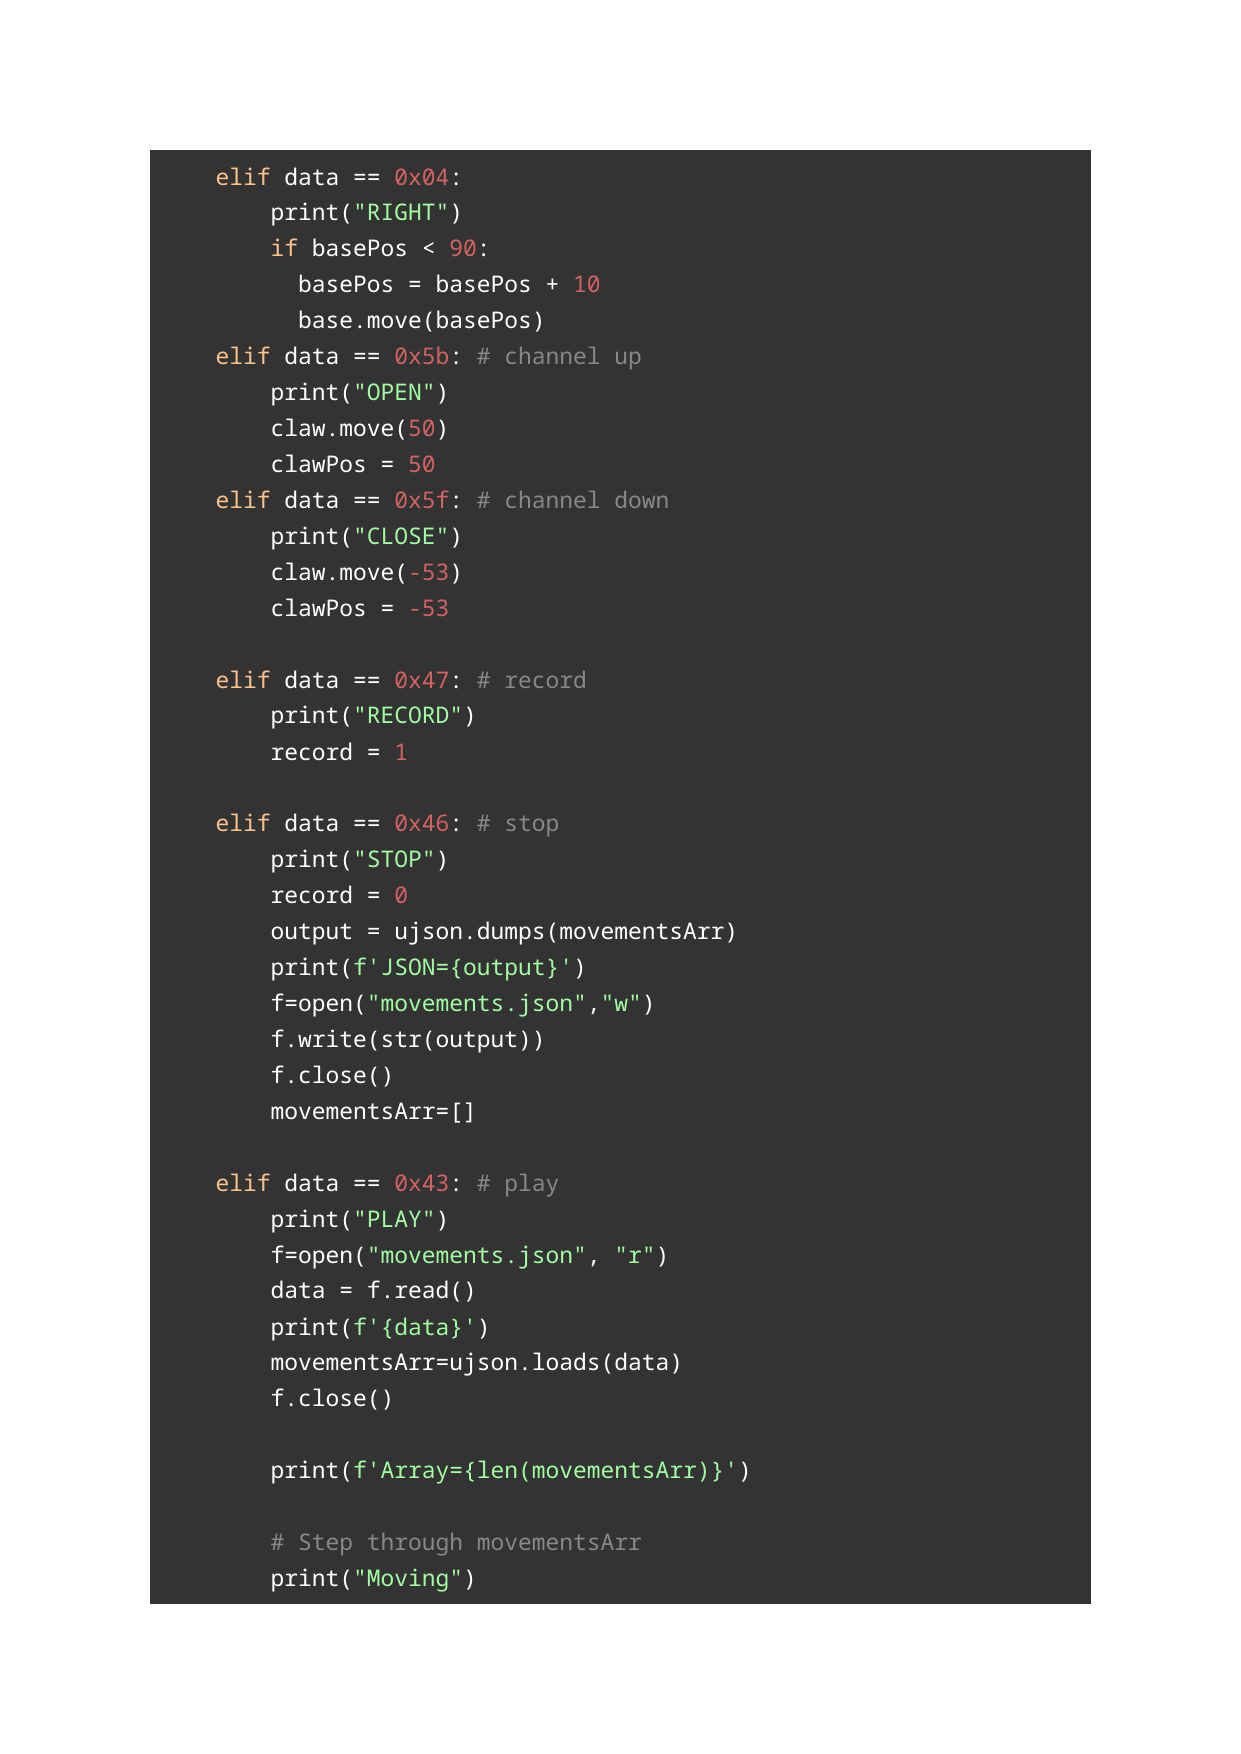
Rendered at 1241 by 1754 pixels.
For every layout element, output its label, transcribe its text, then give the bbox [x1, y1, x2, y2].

table_header elif data == 0x04: print("RIGHT") if basePos < 90: basePos = basePos + 10 base.move(basePos) elif data == 0x5b: # channel up print("OPEN") claw.move(50) clawPos = 50 elif data == 0x5f: # channel down print("CLOSE") claw.move(-53) clawPos = -53 elif data == 0x47: # record print("RECORD") record = 1 elif data == 0x46: # stop print("STOP") record = 0 output = ujson.dumps(movementsArr) print(f'JSON={output}') f=open("movements.json","w") f.write(str(output)) f.close() movementsArr=[] elif data == 0x43: # play print("PLAY") f=open("movements.json", "r") data = f.read() print(f'{data}') movementsArr=ujson.loads(data) f.close() print(f'Array={len(movementsArr)}') # Step through movementsArr print("Moving") [150, 150, 1091, 1604]
